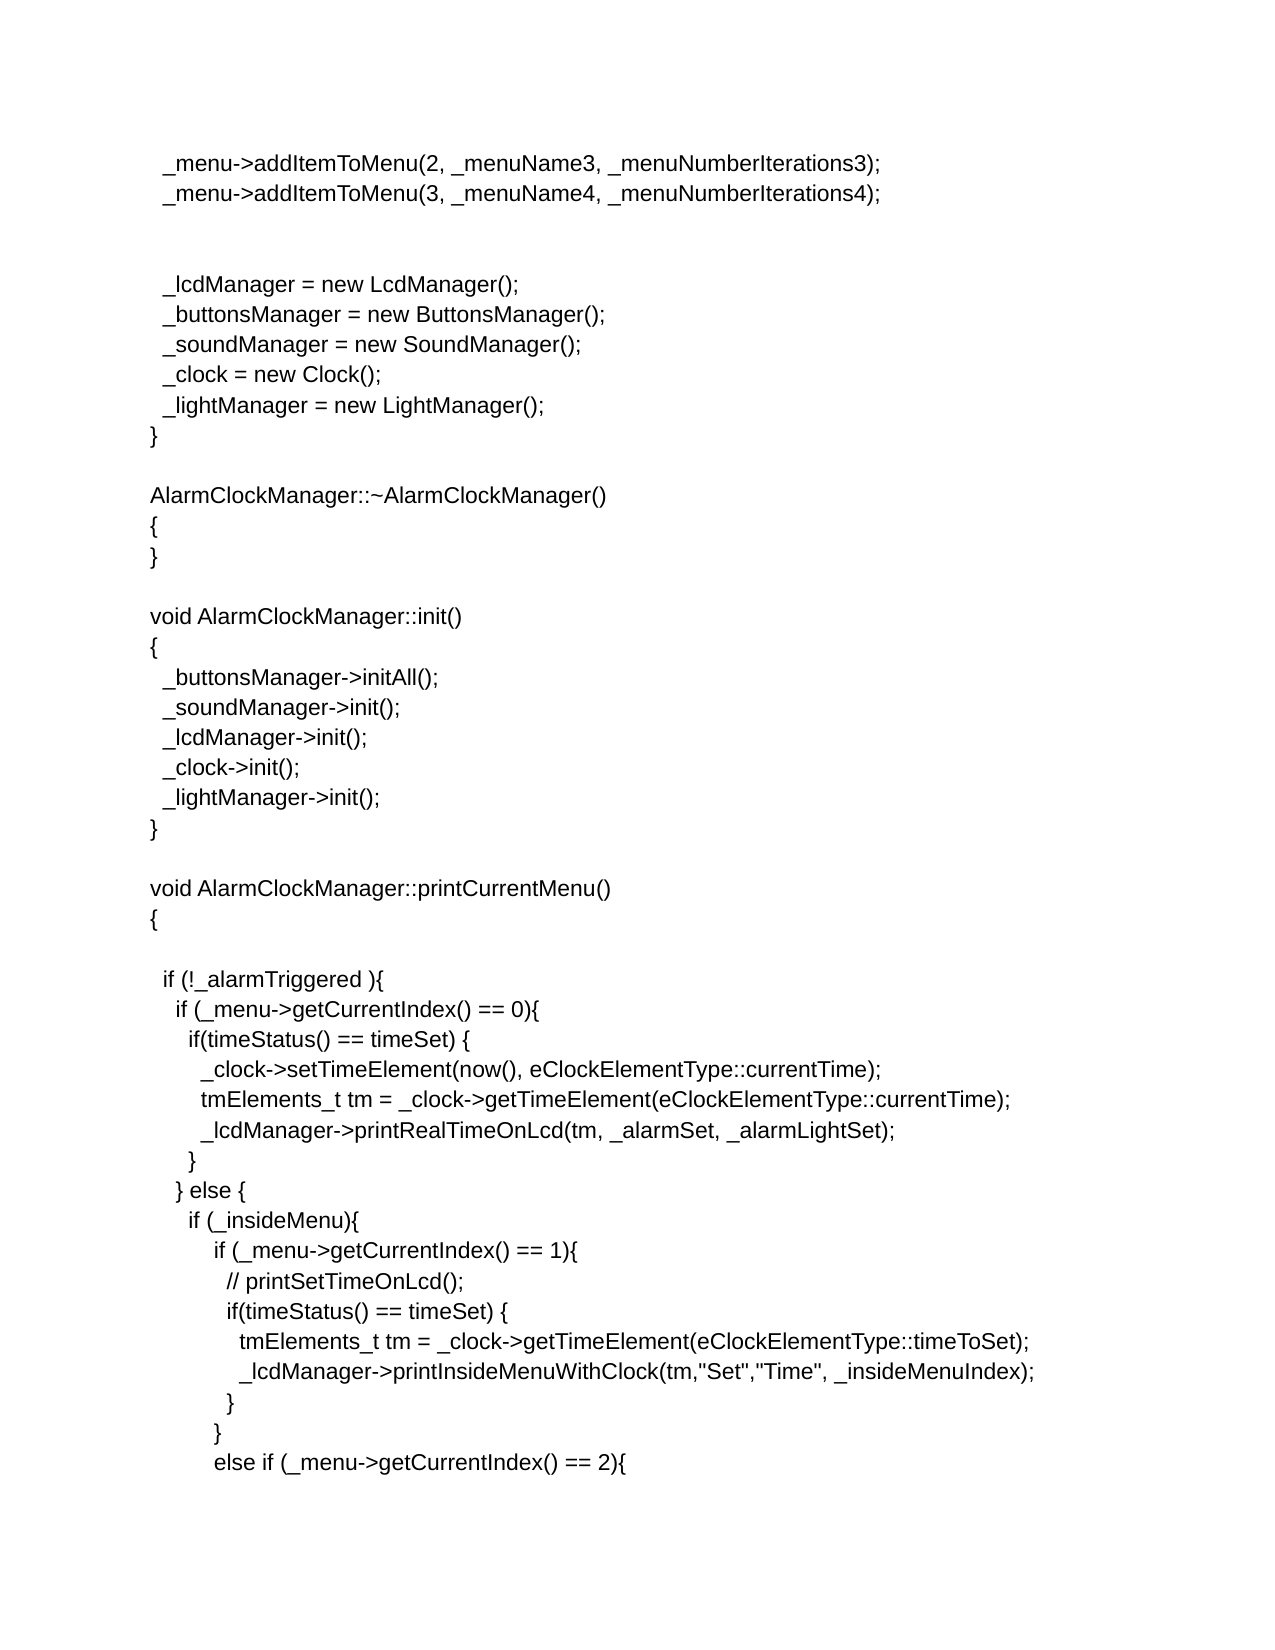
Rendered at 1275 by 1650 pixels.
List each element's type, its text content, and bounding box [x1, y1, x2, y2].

text } [150, 1388, 1125, 1415]
text // printSetTimeOnLcd(); [150, 1268, 1125, 1294]
text void AlarmClockManager::printCurrentMenu() [150, 875, 1125, 901]
text _soundManager = new SoundManager(); [150, 331, 1125, 358]
text if (_menu->getCurrentIndex() == 0){ [150, 996, 1125, 1022]
text } [150, 422, 1125, 448]
text _soundManager->init(); [150, 694, 1125, 720]
text _lcdManager->printInsideMenuWithClock(tm,"Set","Time", _insideMenuIndex); [150, 1358, 1125, 1385]
text _clock->setTimeElement(now(), eClockElementType::currentTime); [150, 1056, 1125, 1083]
text { [150, 905, 1125, 932]
text _menu->addItemToMenu(2, _menuName3, _menuNumberIterations3); [150, 150, 1125, 176]
text if(timeStatus() == timeSet) { [150, 1298, 1125, 1324]
text } [150, 543, 1125, 569]
text _lcdManager->init(); [150, 724, 1125, 750]
text _clock->init(); [150, 754, 1125, 781]
text _buttonsManager = new ButtonsManager(); [150, 301, 1125, 327]
text else if (_menu->getCurrentIndex() == 2){ [150, 1449, 1125, 1475]
text _lcdManager->printRealTimeOnLcd(tm, _alarmSet, _alarmLightSet); [150, 1117, 1125, 1143]
text if(timeStatus() == timeSet) { [150, 1026, 1125, 1052]
text _lcdManager = new LcdManager(); [150, 271, 1125, 297]
text void AlarmClockManager::init() [150, 603, 1125, 629]
text if (_menu->getCurrentIndex() == 1){ [150, 1237, 1125, 1264]
text _buttonsManager->initAll(); [150, 663, 1125, 690]
text } [150, 1419, 1125, 1445]
text tmElements_t tm = _clock->getTimeElement(eClockElementType::currentTime); [150, 1086, 1125, 1113]
text } else { [150, 1177, 1125, 1203]
text _menu->addItemToMenu(3, _menuName4, _menuNumberIterations4); [150, 180, 1125, 207]
text { [150, 633, 1125, 660]
text tmElements_t tm = _clock->getTimeElement(eClockElementType::timeToSet); [150, 1328, 1125, 1354]
text _lightManager->init(); [150, 784, 1125, 811]
text if (!_alarmTriggered ){ [150, 966, 1125, 992]
text _lightManager = new LightManager(); [150, 392, 1125, 418]
text if (_insideMenu){ [150, 1207, 1125, 1234]
text _clock = new Clock(); [150, 361, 1125, 388]
text AlarmClockManager::~AlarmClockManager() [150, 482, 1125, 509]
text } [150, 1147, 1125, 1173]
text } [150, 814, 1125, 841]
text { [150, 512, 1125, 539]
